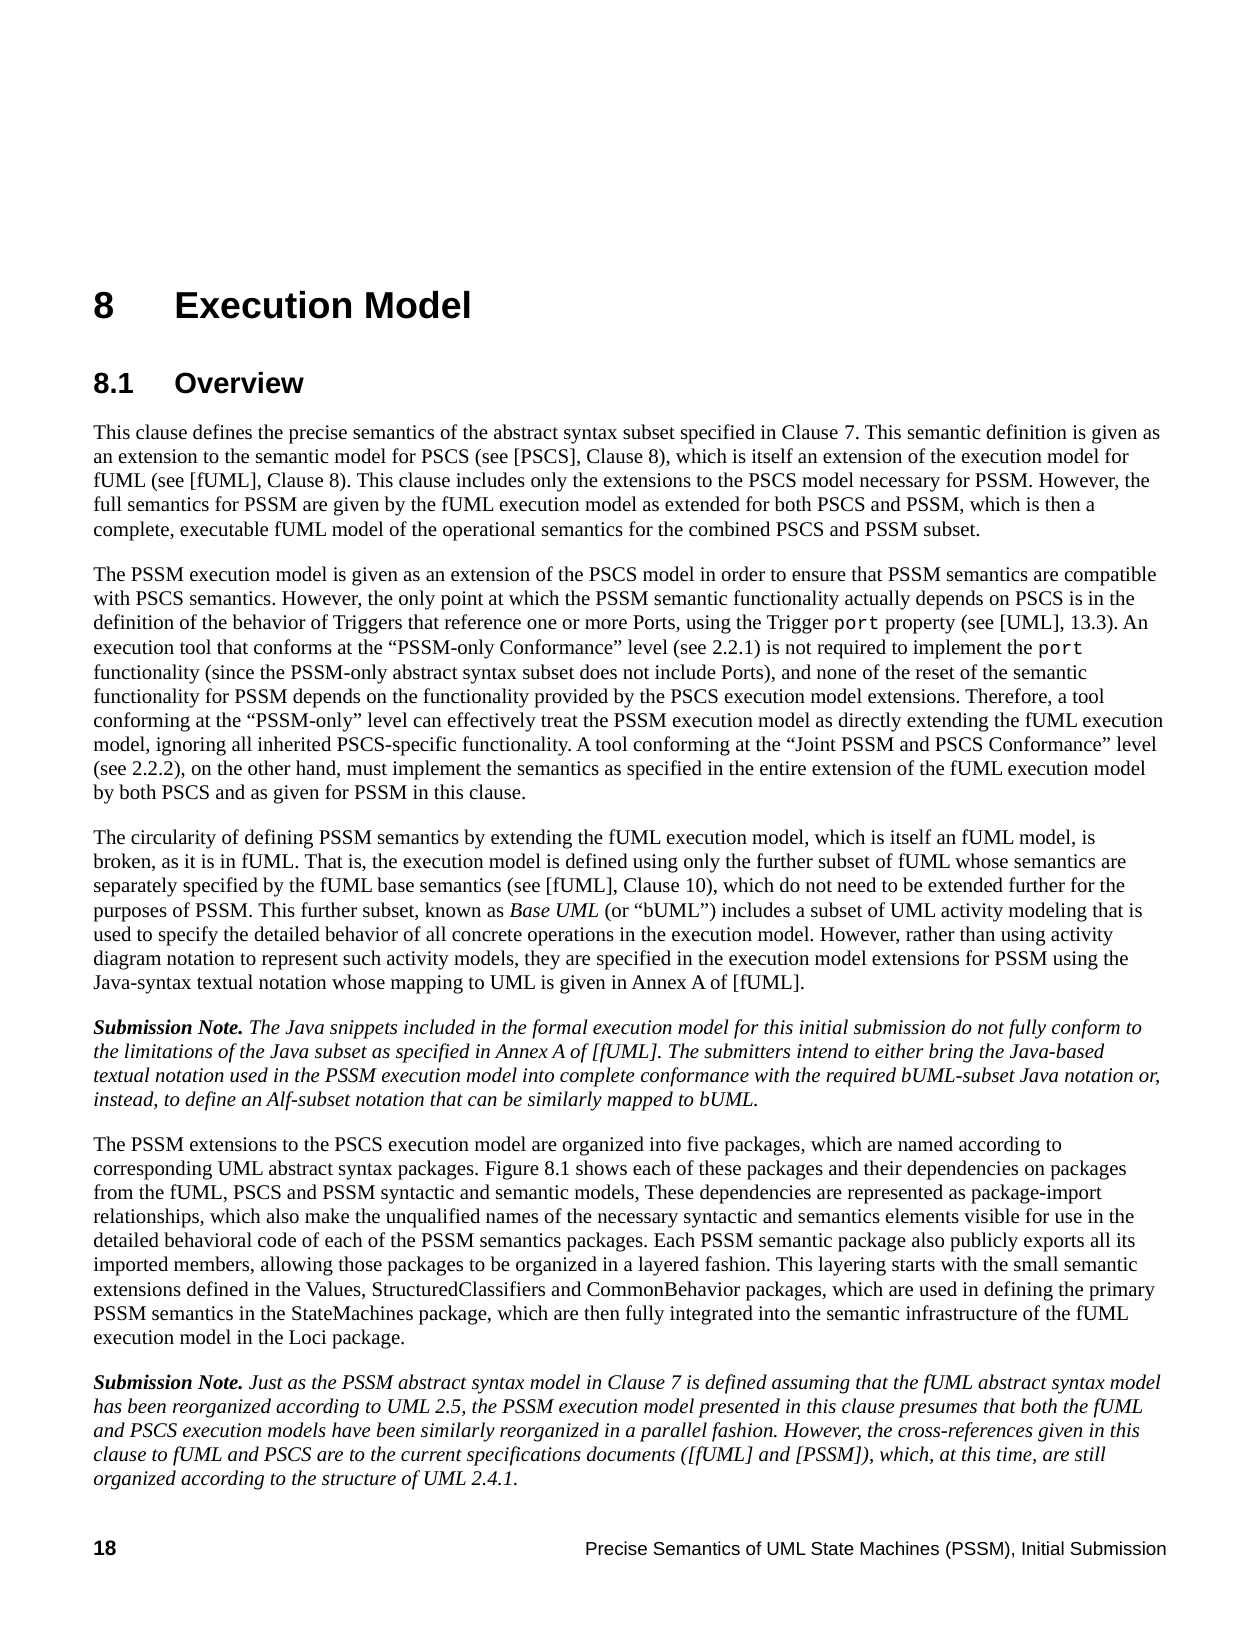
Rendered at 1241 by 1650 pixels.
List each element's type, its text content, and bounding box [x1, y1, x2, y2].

text The circularity of defining PSSM semantics by extending the fUML execution model, which is itself an fUML model, is broken, as it is in fUML. That is, the execution model is defined using only the further subset of fUML whose semantics are separately specified by the fUML base semantics (see [fUML], Clause 10), which do not need to be extended further for the purposes of PSSM. This further subset, known as Base UML (or “bUML”) includes a subset of UML activity modeling that is used to specify the detailed behavior of all concrete operations in the execution model. However, rather than using activity diagram notation to represent such activity models, they are specified in the execution model extensions for PSSM using the Java-syntax textual notation whose mapping to UML is given in Annex A of [fUML]. [93, 825, 1164, 994]
text Submission Note. The Java snippets included in the formal execution model for this initial submission do not fully conform to the limitations of the Java subset as specified in Annex A of [fUML]. The submitters intend to either bring the Java-based textual notation used in the PSSM execution model into complete conformance with the required bUML-subset Java notation or, instead, to define an Alf-subset notation that can be similarly mapped to bUML. [93, 1015, 1164, 1111]
subtitle Execution Model [93, 283, 1164, 326]
text This clause defines the precise semantics of the abstract syntax subset specified in Clause 7. This semantic definition is given as an extension to the semantic model for PSCS (see [PSCS], Clause 8), which is itself an extension of the execution model for fUML (see [fUML], Clause 8). This clause includes only the extensions to the PSCS model necessary for PSSM. However, the full semantics for PSSM are given by the fUML execution model as extended for both PSCS and PSSM, which is then a complete, executable fUML model of the operational semantics for the combined PSCS and PSSM subset. [93, 420, 1164, 541]
text The PSSM extensions to the PSCS execution model are organized into five packages, which are named according to corresponding UML abstract syntax packages. Figure 8.1 shows each of these packages and their dependencies on packages from the fUML, PSCS and PSSM syntactic and semantic models, These dependencies are represented as package-import relationships, which also make the unqualified names of the necessary syntactic and semantics elements visible for use in the detailed behavioral code of each of the PSSM semantics packages. Each PSSM semantic package also publicly exports all its imported members, allowing those packages to be organized in a layered fashion. This layering starts with the small semantic extensions defined in the Values, StructuredClassifiers and CommonBehavior packages, which are used in defining the primary PSSM semantics in the StateMachines package, which are then fully integrated into the semantic infrastructure of the fUML execution model in the Loci package. [93, 1132, 1164, 1349]
text The PSSM execution model is given as an extension of the PSCS model in order to ensure that PSSM semantics are compatible with PSCS semantics. However, the only point at which the PSSM semantic functionality actually depends on PSCS is in the definition of the behavior of Triggers that reference one or more Ports, using the Trigger port property (see [UML], 13.3). An execution tool that conforms at the “PSSM-only Conformance” level (see 2.2.1) is not required to implement the port functionality (since the PSSM-only abstract syntax subset does not include Ports), and none of the reset of the semantic functionality for PSSM depends on the functionality provided by the PSCS execution model extensions. Therefore, a tool conforming at the “PSSM-only” level can effectively treat the PSSM execution model as directly extending the fUML execution model, ignoring all inherited PSCS-specific functionality. A tool conforming at the “Joint PSSM and PSCS Conformance” level (see 2.2.2), on the other hand, must implement the semantics as specified in the entire extension of the fUML execution model by both PSCS and as given for PSSM in this clause. [93, 562, 1164, 804]
subtitle Overview [93, 364, 1164, 399]
text Submission Note. Just as the PSSM abstract syntax model in Clause 7 is defined assuming that the fUML abstract syntax model has been reorganized according to UML 2.5, the PSSM execution model presented in this clause presumes that both the fUML and PSCS execution models have been similarly reorganized in a parallel fashion. However, the cross-references given in this clause to fUML and PSCS are to the current specifications documents ([fUML] and [PSSM]), which, at this time, are still organized according to the structure of UML 2.4.1. [93, 1370, 1164, 1490]
